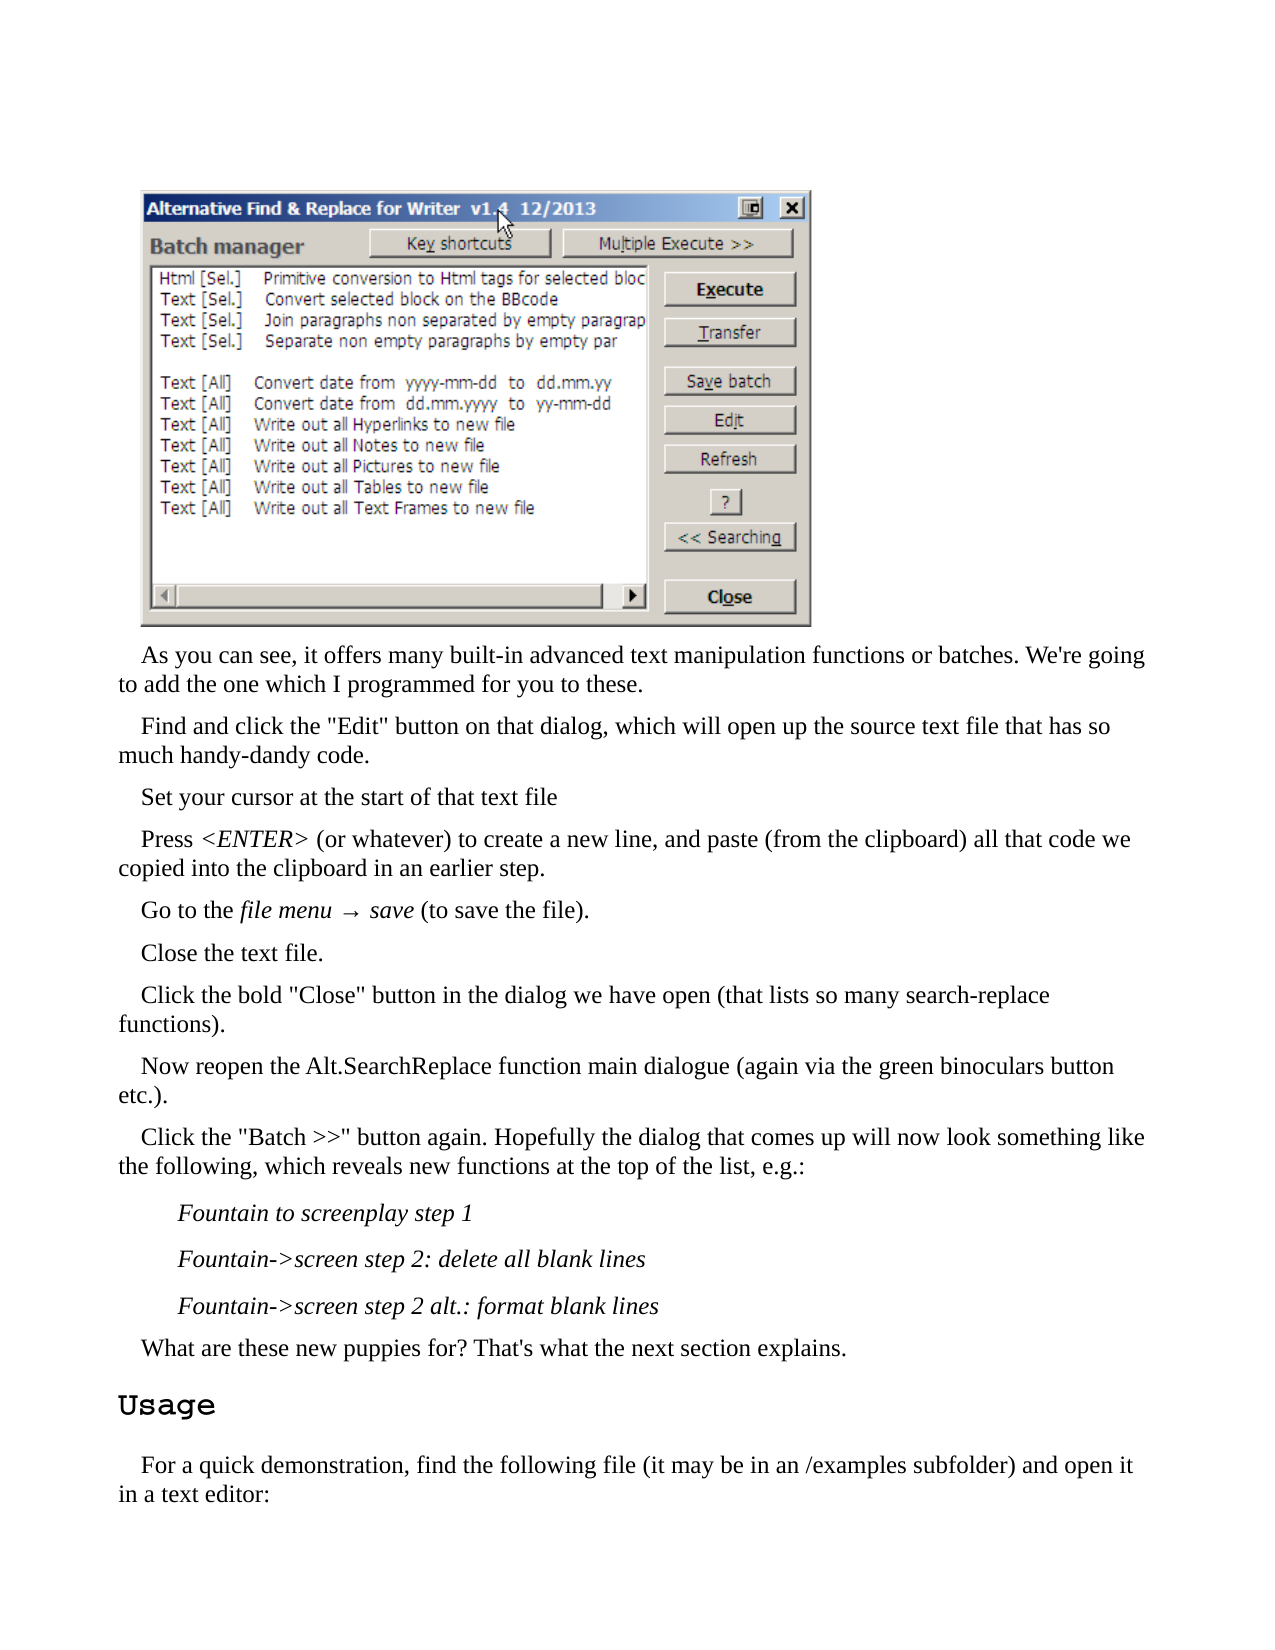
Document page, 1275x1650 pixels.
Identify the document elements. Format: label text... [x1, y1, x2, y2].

text Click the bold "Close" button in the dialog we have open (that lists so many search-replace functions). [118, 980, 1157, 1038]
text Fountain->screen step 2: delete all blank lines [177, 1244, 1098, 1273]
text Fountain to screenplay step 1 [177, 1198, 1098, 1226]
text As you can see, it offers many built-in advanced text manipulation functions or batches. We're going to add the one which I programmed for you to these. [118, 640, 1157, 698]
subtitle Usage [118, 1387, 1157, 1424]
picture [140, 190, 812, 627]
text Close the text file. [118, 938, 1157, 967]
text Press <ENTER> (or whatever) to create a new line, and paste (from the clipboard) all that code we copied into the clipboard in an earlier step. [118, 824, 1157, 882]
text Now reopen the Alt.SearchReplace function main dialogue (again via the green binoculars button etc.). [118, 1051, 1157, 1109]
text Go to the file menu → save (to save the file). [118, 896, 1157, 924]
text Find and click the "Edit" button on that dialog, which will open up the source text file that has so much handy-dandy code. [118, 711, 1157, 769]
text Click the "Batch >>" button again. Hopefully the dialog that comes up will now look something like the following, which reveals new functions at the top of the list, e.g.: [118, 1122, 1157, 1180]
text For a quick demonstration, find the following file (it may be in an /examples subfolder) and open it in a text editor: [118, 1450, 1157, 1508]
text What are these new puppies for? That's what the next section explains. [118, 1333, 1157, 1362]
text Fountain->screen step 2 alt.: format blank lines [177, 1291, 1098, 1320]
text Set your cursor at the start of that text file [118, 782, 1157, 811]
